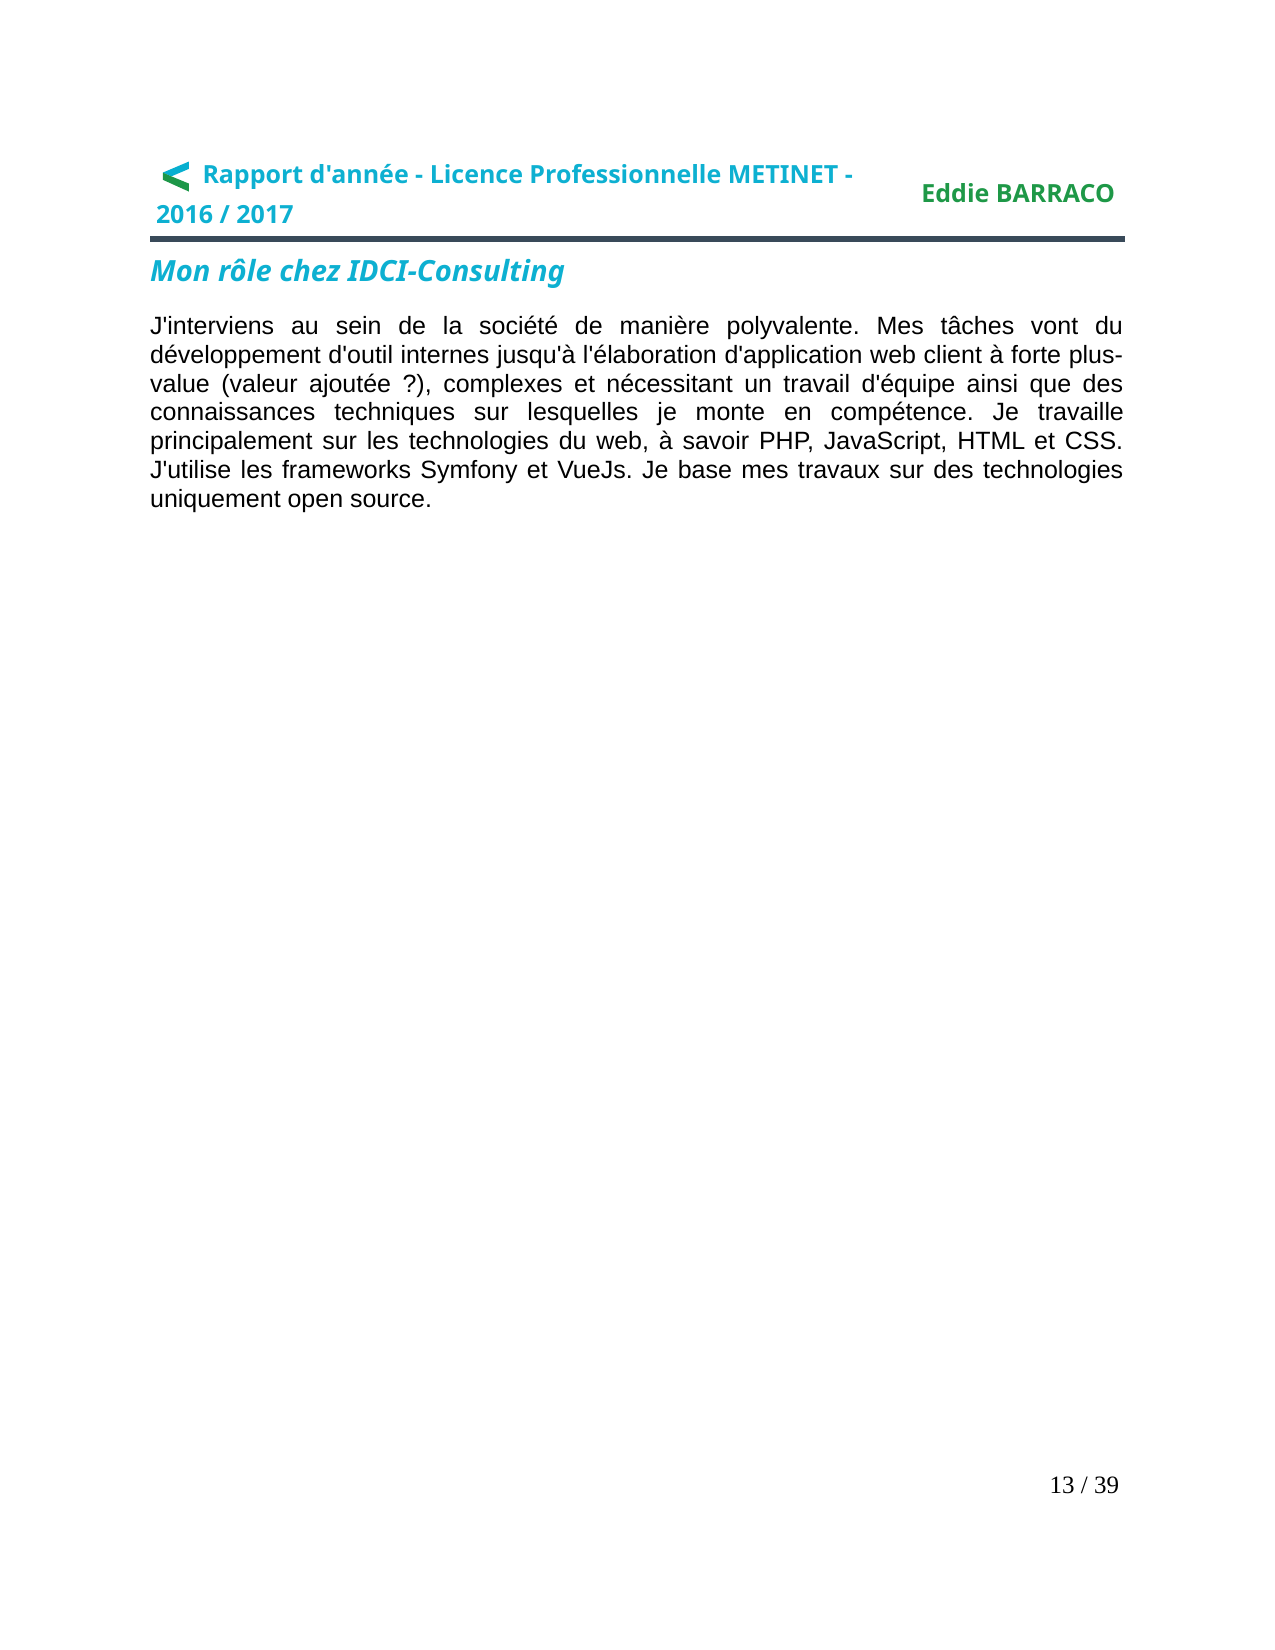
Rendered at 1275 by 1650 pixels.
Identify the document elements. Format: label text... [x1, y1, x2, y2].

text J'interviens au sein de la société de manière polyvalente. Mes tâches vont du développement d'outil internes jusqu'à l'élaboration d'application web client à forte plus-value (valeur ajoutée ?), complexes et nécessitant un travail d'équipe ainsi que des connaissances techniques sur lesquelles je monte en compétence. Je travaille principalement sur les technologies du web, à savoir PHP, JavaScript, HTML et CSS. J'utilise les frameworks Symfony et VueJs. Je base mes travaux sur des technologies uniquement open source. [150, 311, 1125, 512]
subtitle Mon rôle chez IDCI-Consulting [150, 250, 1125, 290]
